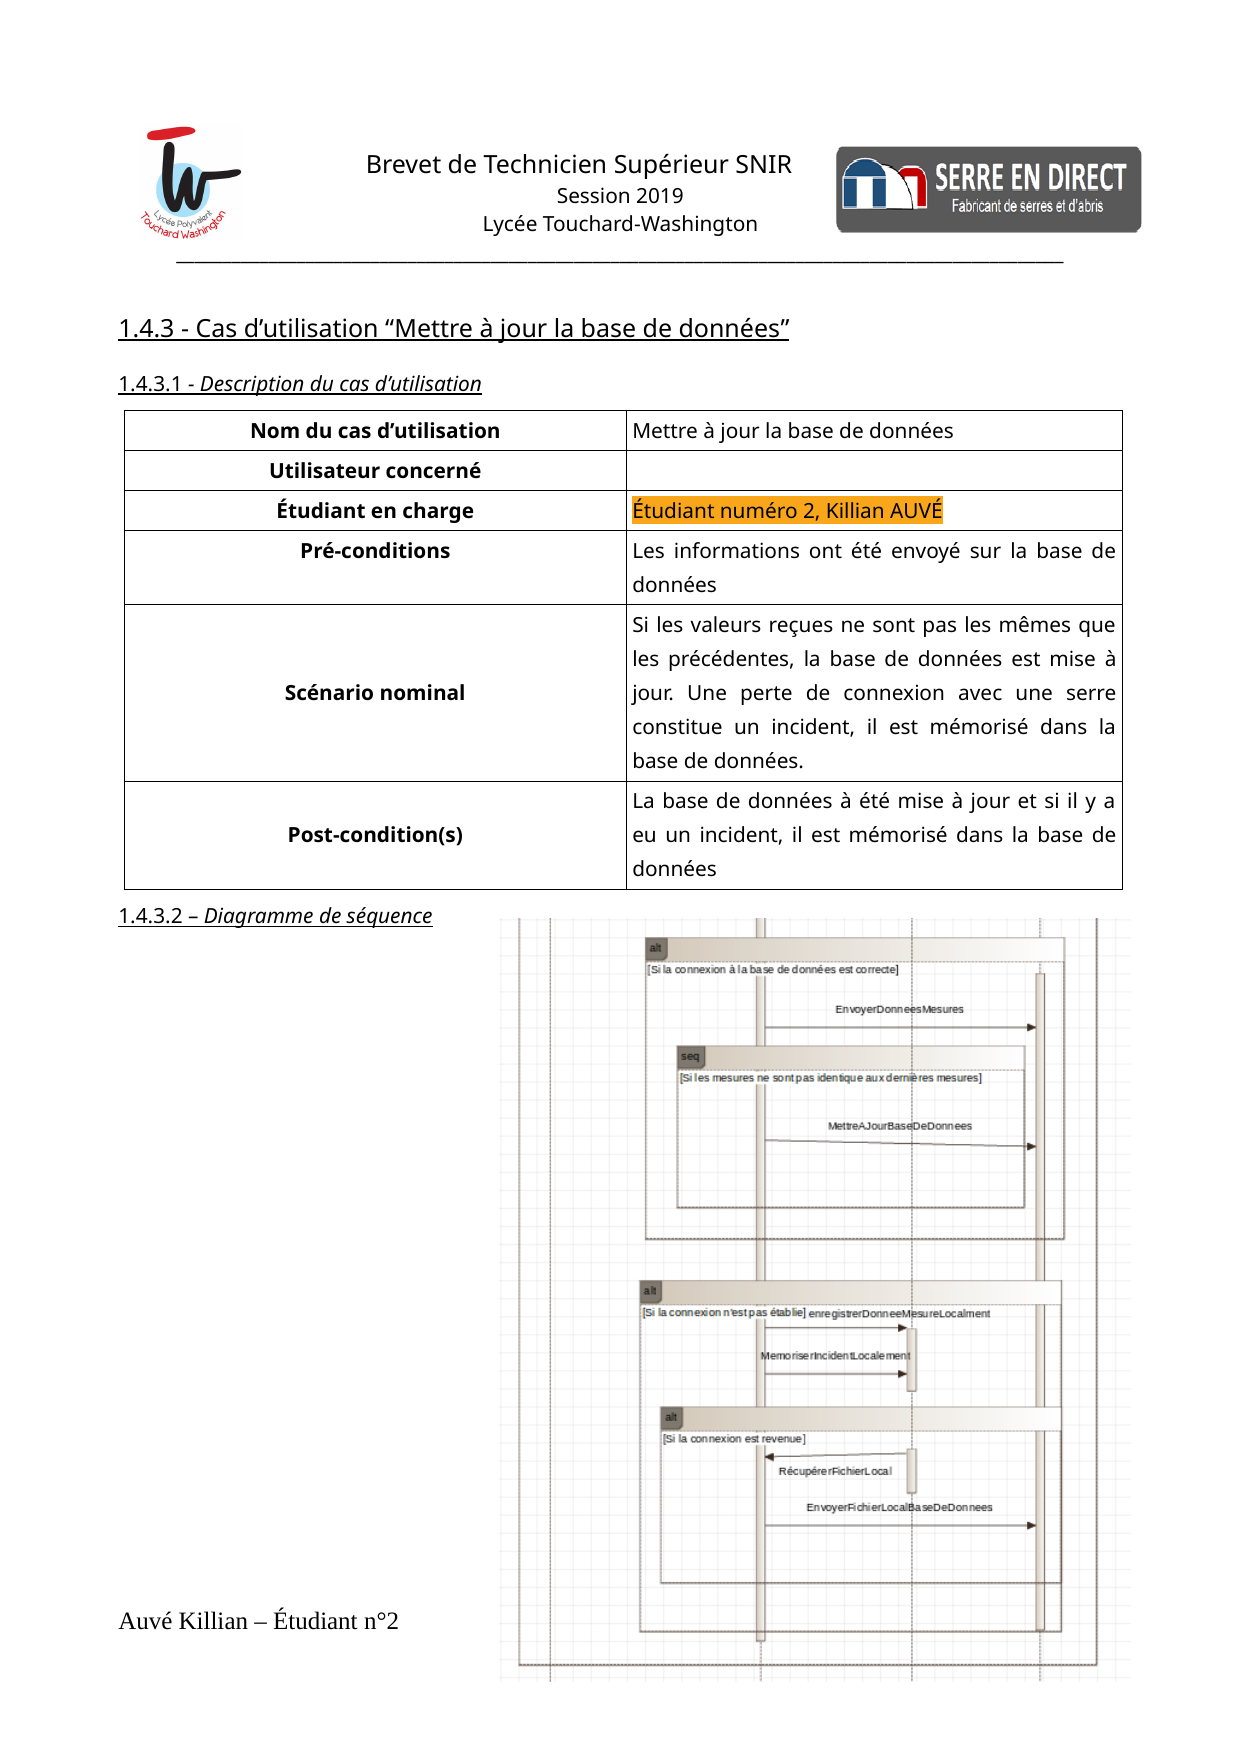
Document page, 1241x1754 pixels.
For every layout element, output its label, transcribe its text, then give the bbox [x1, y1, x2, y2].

table_cell Utilisateur concerné [125, 451, 626, 490]
table_header Nom du cas d’utilisation [125, 411, 626, 450]
picture [138, 123, 243, 241]
picture [498, 918, 1132, 1682]
table_cell La base de données à été mise à jour et si il y a eu un incident, il est mémorisé dans la base de données [627, 782, 1122, 889]
table_cell Post-condition(s) [125, 782, 626, 889]
table_cell Les informations ont été envoyé sur la base de données [627, 531, 1122, 604]
picture [831, 144, 1145, 237]
table_cell Scénario nominal [125, 605, 626, 781]
table_cell [627, 451, 1122, 490]
table_cell Pré-conditions [125, 531, 626, 604]
table_cell Si les valeurs reçues ne sont pas les mêmes que les précédentes, la base de données est mise à jour. Une perte de connexion avec une serre constitue un incident, il est mémorisé dans la base de données. [627, 605, 1122, 781]
table_cell Étudiant en charge [125, 491, 626, 530]
subtitle 1.4.3 - Cas d’utilisation “Mettre à jour la base de données” [118, 310, 1122, 344]
subtitle 1.4.3.2 – Diagramme de séquence [118, 901, 1122, 930]
table_cell Étudiant numéro 2, Killian AUVÉ [627, 491, 1122, 530]
table_header Mettre à jour la base de données [627, 411, 1122, 450]
subtitle 1.4.3.1 - Description du cas d’utilisation [118, 369, 1122, 398]
